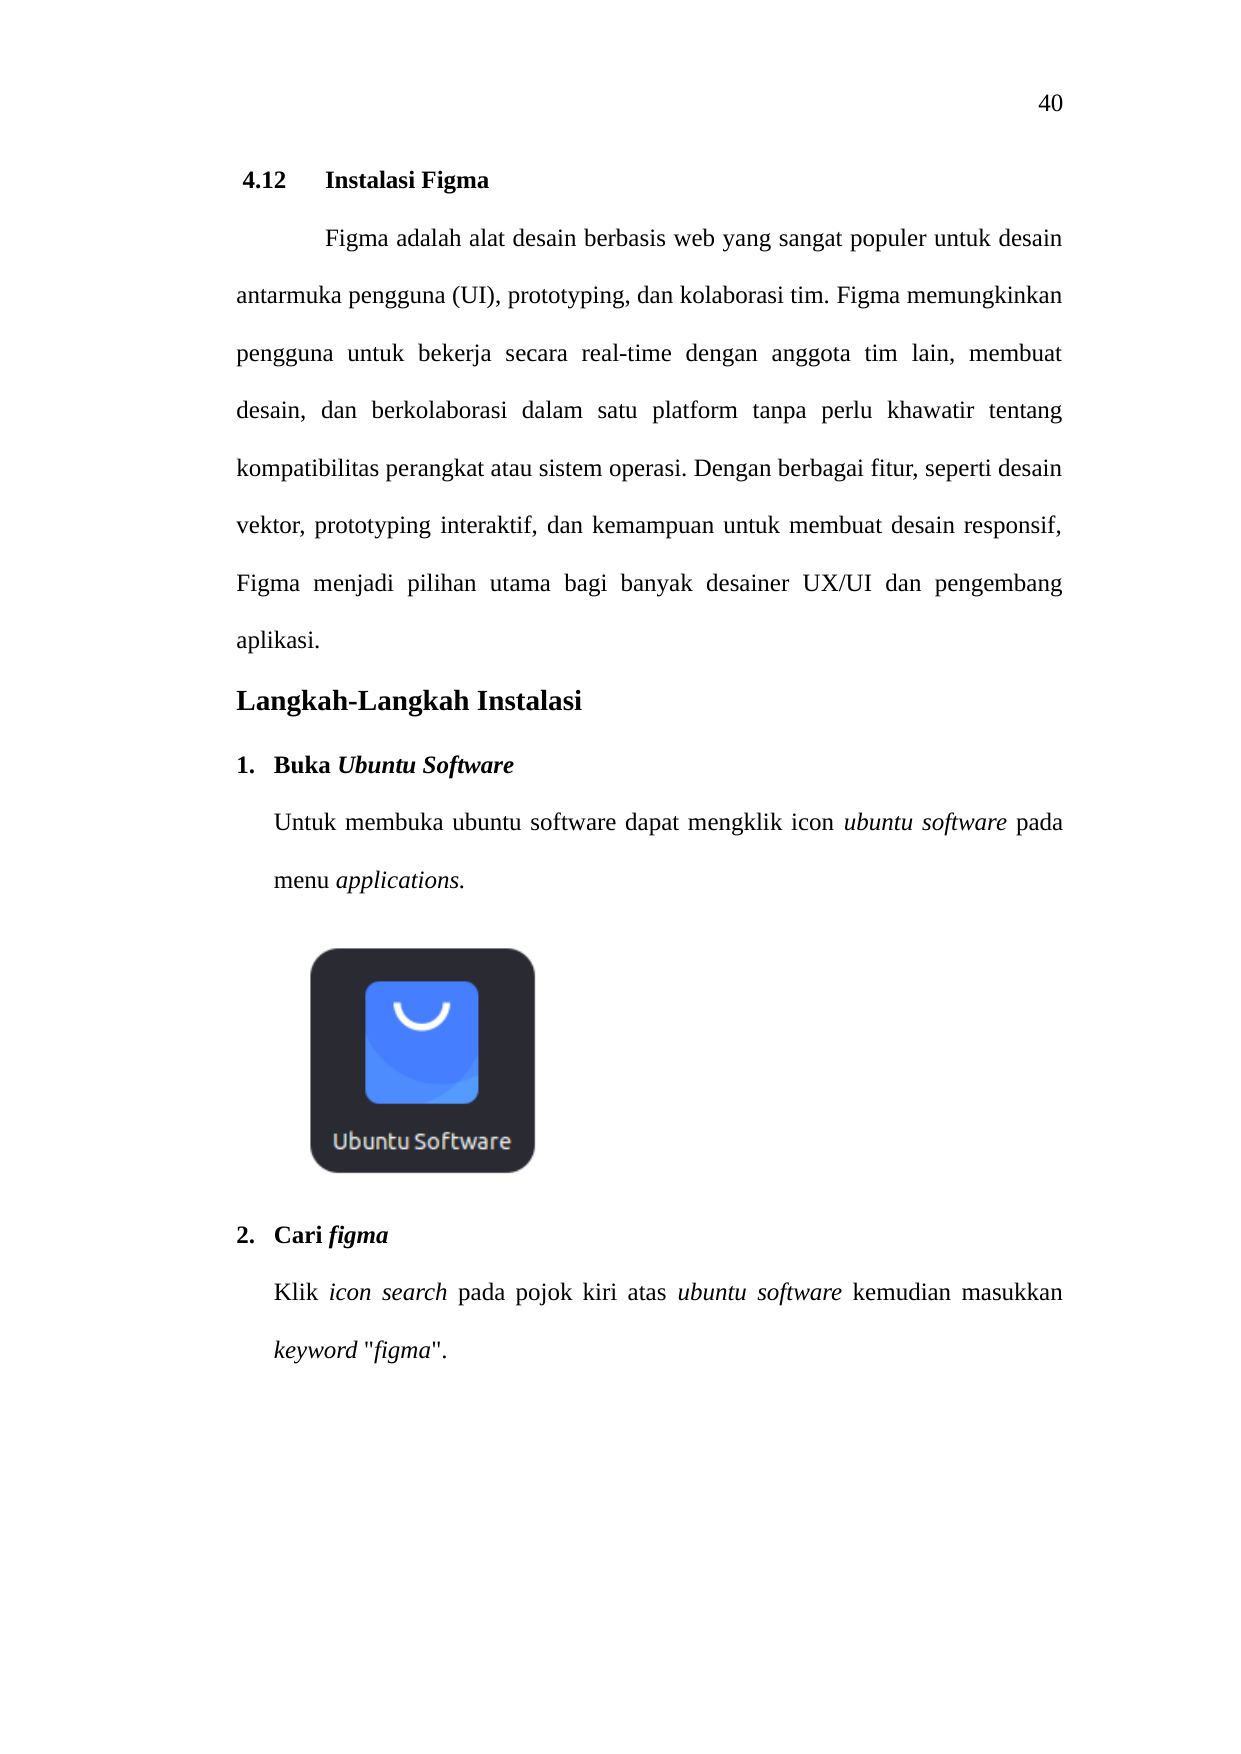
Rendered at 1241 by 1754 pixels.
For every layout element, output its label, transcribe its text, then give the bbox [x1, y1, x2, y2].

text Langkah-Langkah Instalasi [236, 683, 1063, 716]
text Figma adalah alat desain berbasis web yang sangat populer untuk desain antarmuka pengguna (UI), prototyping, dan kolaborasi tim. Figma memungkinkan pengguna untuk bekerja secara real-time dengan anggota tim lain, membuat desain, dan berkolaborasi dalam satu platform tanpa perlu khawatir tentang kompatibilitas perangkat atau sistem operasi. Dengan berbagai fitur, seperti desain vektor, prototyping interaktif, dan kemampuan untuk membuat desain responsif, Figma menjadi pilihan utama bagi banyak desainer UX/UI dan pengembang aplikasi. [236, 223, 1063, 654]
list Klik icon search pada pojok kiri atas ubuntu software kemudian masukkan keyword "figma". [236, 1277, 1063, 1364]
list Cari figma [236, 1220, 1063, 1249]
list Buka Ubuntu Software [236, 750, 1063, 779]
subtitle Instalasi Figma [236, 165, 1063, 194]
list Untuk membuka ubuntu software dapat mengklik icon ubuntu software pada menu applications. [236, 807, 1063, 894]
picture [273, 922, 576, 1192]
